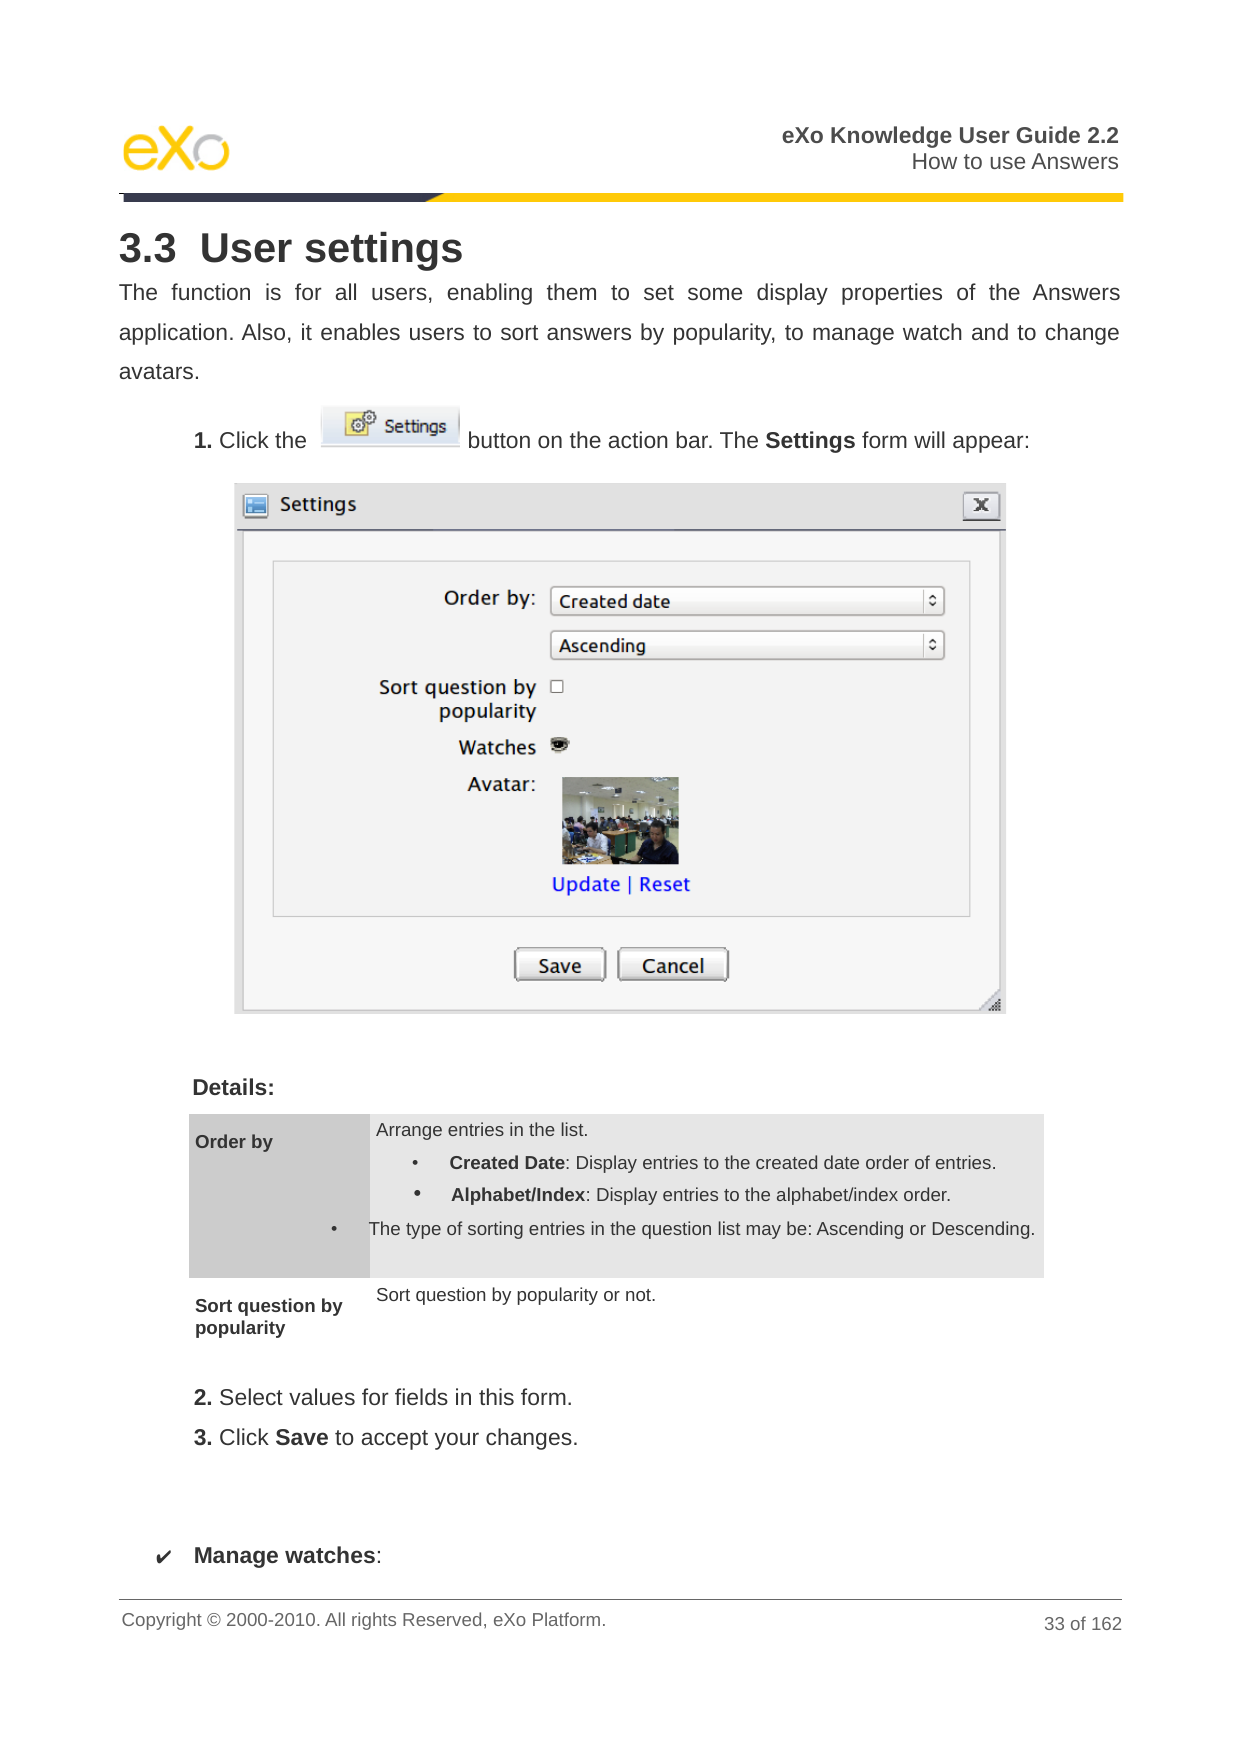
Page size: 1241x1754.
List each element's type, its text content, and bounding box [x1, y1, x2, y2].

list 3. Click Save to accept your changes. [156, 1423, 1122, 1450]
text The function is for all users, enabling them to set some display properties of the Answers application. Also, it enables users to sort answers by popularity, to manage watch and to change avatars. [118, 279, 1122, 384]
table_header Arrange entries in the list. Created Date: Display entries to the created date order of entries. Alphabet/Index: Display entries to the alphabet/index order. The type of sorting entries in the question list may be: Ascending or Descending. [370, 1114, 1044, 1278]
table_cell Sort question by popularity [189, 1278, 370, 1352]
picture [320, 405, 460, 449]
table_cell Sort question by popularity or not. [370, 1278, 1044, 1352]
picture [123, 193, 1124, 202]
picture [234, 483, 1007, 1014]
list 1. Click the button on the action bar. The Settings form will appear: [156, 397, 1122, 456]
list 2. Select values for fields in this form. [156, 1384, 1122, 1410]
picture [123, 125, 230, 171]
subtitle User settings [118, 223, 1122, 271]
list Manage watches: [156, 1542, 1122, 1568]
text Details: [118, 1074, 1122, 1100]
table_header Order by [189, 1114, 370, 1278]
